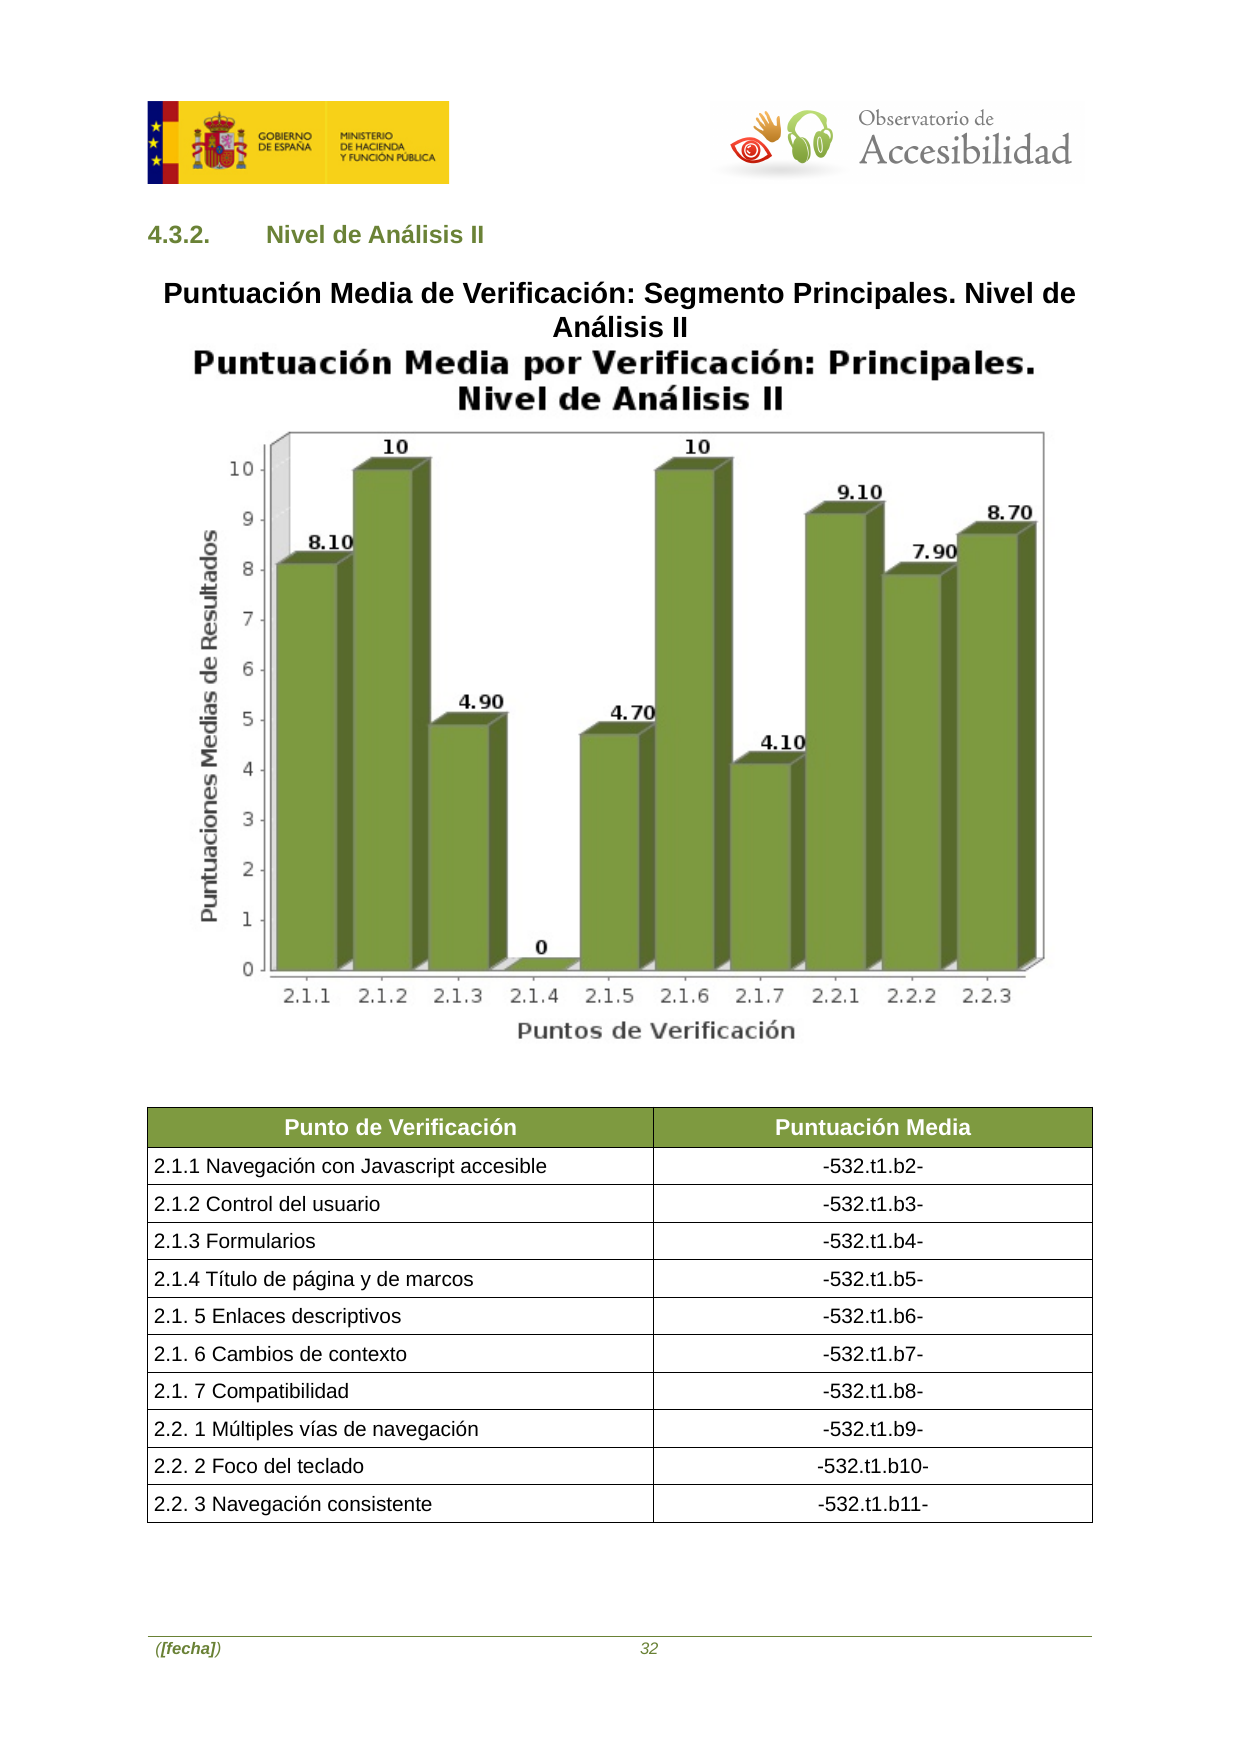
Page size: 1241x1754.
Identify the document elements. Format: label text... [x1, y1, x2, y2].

table_cell -532.t1.b6- [654, 1298, 1092, 1334]
table_cell -532.t1.b8- [654, 1373, 1092, 1409]
table_header Punto de Verificación [148, 1108, 653, 1147]
table_cell 2.1. 6 Cambios de contexto [148, 1335, 653, 1372]
table_cell -532.t1.b3- [654, 1185, 1092, 1222]
table_cell -532.t1.b11- [654, 1485, 1092, 1522]
table_cell -532.t1.b5- [654, 1260, 1092, 1297]
table_cell 2.1.3 Formularios [148, 1223, 653, 1259]
table_header Puntuación Media [654, 1108, 1092, 1147]
table_cell 2.1.4 Título de página y de marcos [148, 1260, 653, 1297]
table_cell 2.1.1 Navegación con Javascript accesible [148, 1148, 653, 1184]
table_cell -532.t1.b7- [654, 1335, 1092, 1372]
text Puntuación Media de Verificación: Segmento Principales. Nivel de Análisis II [148, 276, 1092, 343]
picture [178, 343, 1062, 1053]
subtitle Nivel de Análisis II [148, 220, 1092, 248]
table_cell 2.1. 5 Enlaces descriptivos [148, 1298, 653, 1334]
table_cell 2.1. 7 Compatibilidad [148, 1373, 653, 1409]
table_cell 2.1.2 Control del usuario [148, 1185, 653, 1222]
table_cell -532.t1.b4- [654, 1223, 1092, 1259]
picture [710, 101, 1086, 184]
table_cell -532.t1.b10- [654, 1448, 1092, 1484]
table_cell 2.2. 1 Múltiples vías de navegación [148, 1410, 653, 1447]
table_cell -532.t1.b2- [654, 1148, 1092, 1184]
picture [147, 101, 450, 184]
table_cell 2.2. 3 Navegación consistente [148, 1485, 653, 1522]
table_cell 2.2. 2 Foco del teclado [148, 1448, 653, 1484]
table_cell -532.t1.b9- [654, 1410, 1092, 1447]
